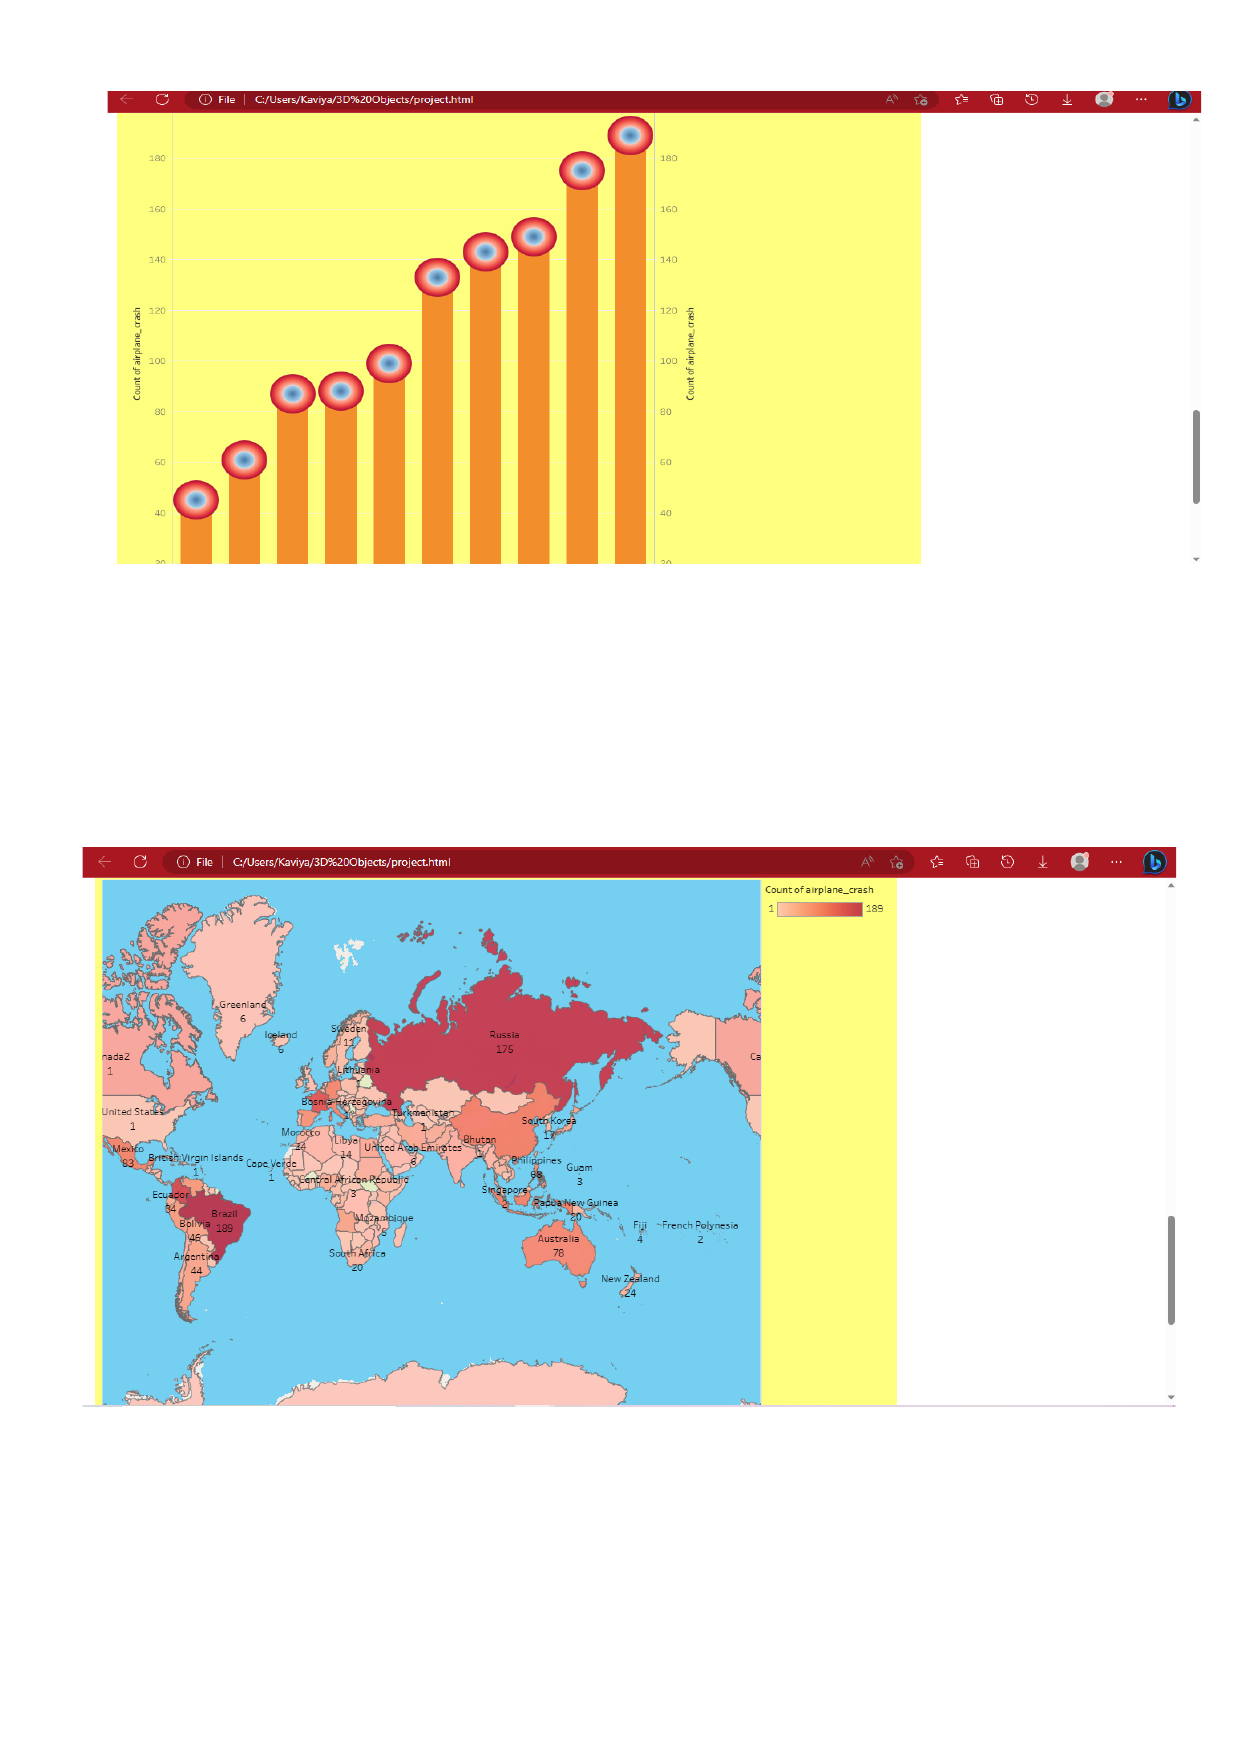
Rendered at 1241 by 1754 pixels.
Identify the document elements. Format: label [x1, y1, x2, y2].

picture [107, 91, 1202, 564]
picture [82, 847, 1177, 1407]
